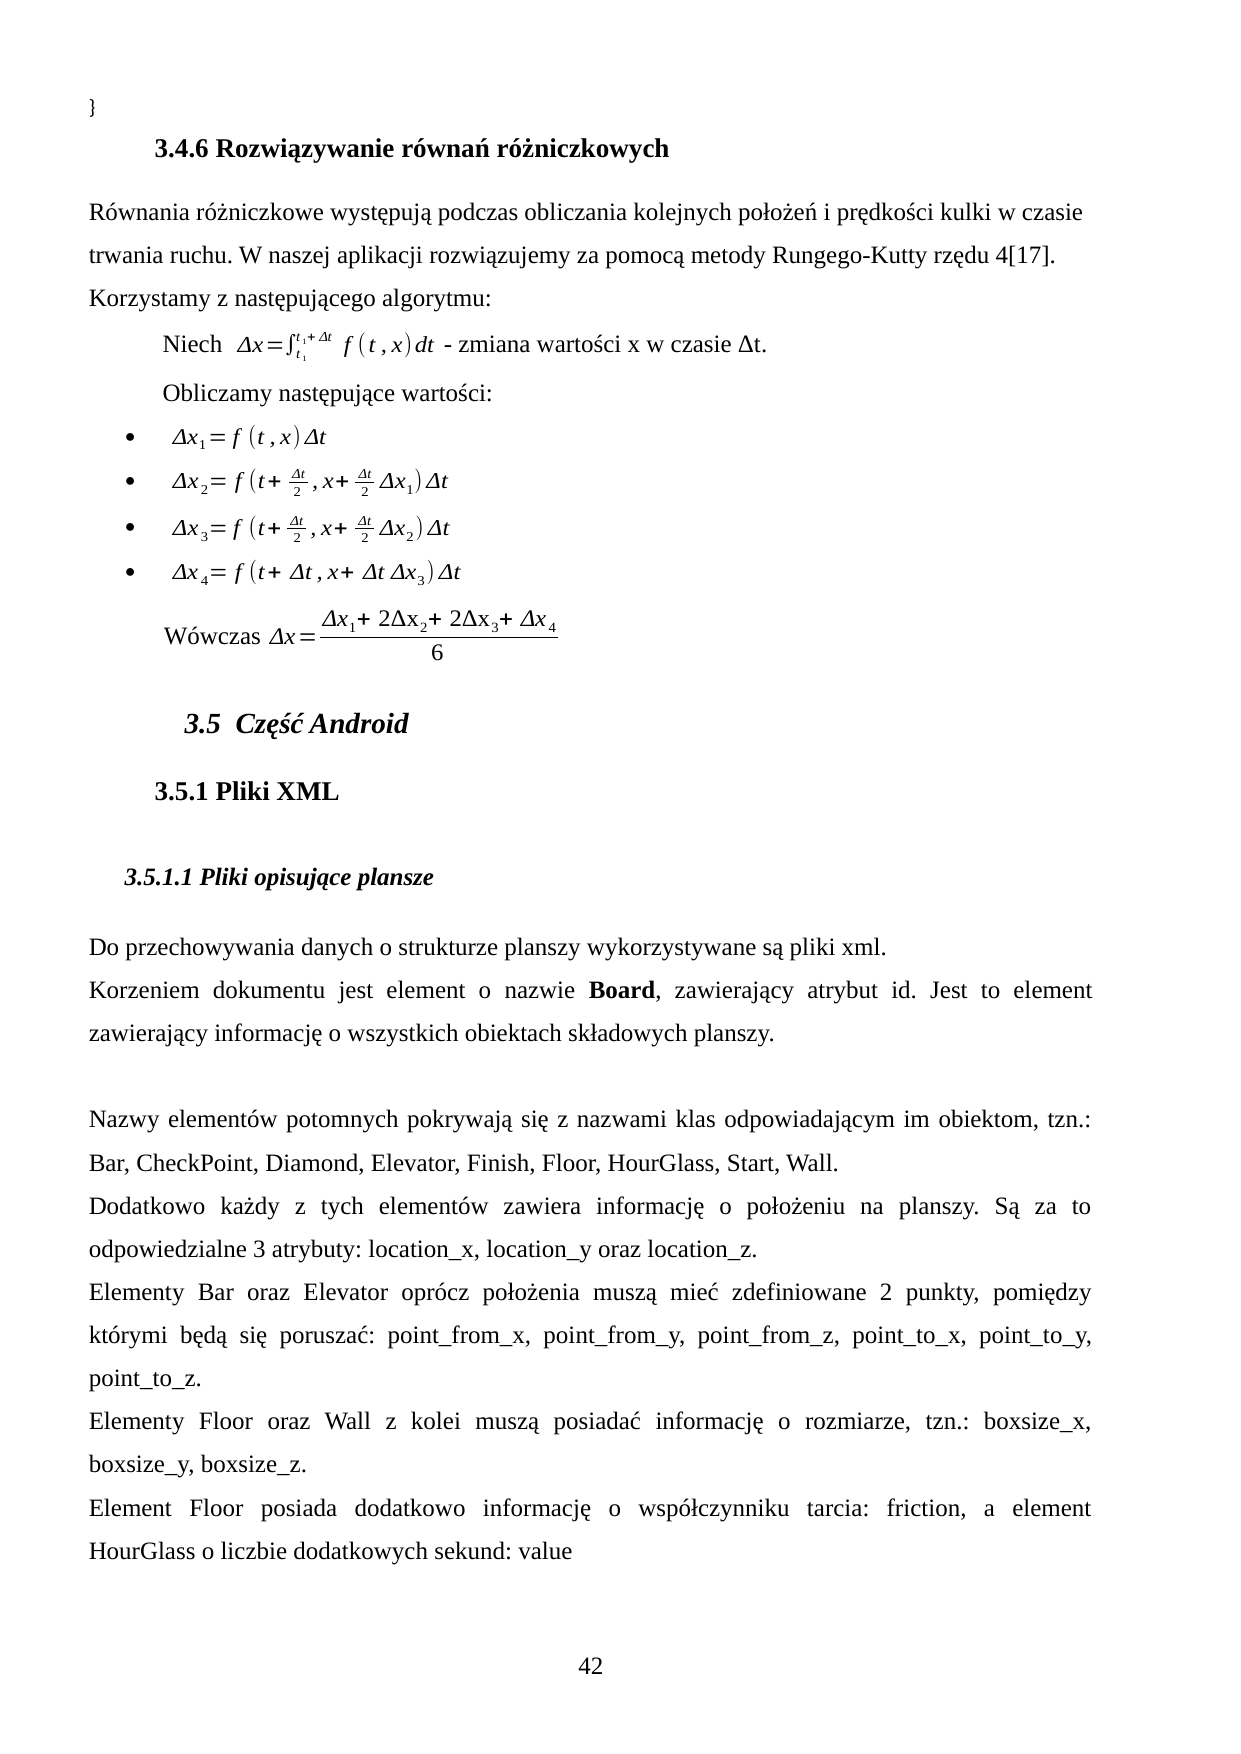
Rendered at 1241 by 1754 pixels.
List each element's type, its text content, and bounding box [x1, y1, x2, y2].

text Korzeniem dokumentu jest element o nazwie Board, zawierający atrybut id. Jest to element zawierający informację o wszystkich obiektach składowych planszy. [88, 975, 1093, 1047]
text Elementy Bar oraz Elevator oprócz położenia muszą mieć zdefiniowane 2 punkty, pomiędzy którymi będą się poruszać: point_from_x, point_from_y, point_from_z, point_to_x, point_to_y, point_to_z. [88, 1277, 1093, 1392]
subtitle Rozwiązywanie równań różniczkowych [148, 133, 1093, 164]
text Elementy Floor oraz Wall z kolei muszą posiadać informację o rozmiarze, tzn.: boxsize_x, boxsize_y, boxsize_z. [88, 1406, 1093, 1478]
subtitle Część Android [177, 706, 1093, 740]
text Równania różniczkowe występują podczas obliczania kolejnych położeń i prędkości kulki w czasie trwania ruchu. W naszej aplikacji rozwiązujemy za pomocą metody Rungego-Kutty rzędu 4[17]. Korzystamy z następującego algorytmu: [88, 197, 1093, 312]
subtitle Pliki opisujące plansze [118, 862, 1093, 891]
text Niech - zmiana wartości x w czasie Δt. Obliczamy następujące wartości: [88, 327, 1093, 407]
text Do przechowywania danych o strukturze planszy wykorzystywane są pliki xml. [88, 932, 1093, 961]
text } [88, 94, 1093, 120]
list Wówczas [126, 557, 1093, 667]
subtitle Pliki XML [148, 775, 1093, 806]
text Dodatkowo każdy z tych elementów zawiera informację o położeniu na planszy. Są za to odpowiedzialne 3 atrybuty: location_x, location_y oraz location_z. [88, 1191, 1093, 1263]
text Nazwy elementów potomnych pokrywają się z nazwami klas odpowiadającym im obiektom, tzn.: Bar, CheckPoint, Diamond, Elevator, Finish, Floor, HourGlass, Start, Wall. [88, 1104, 1093, 1176]
text Element Floor posiada dodatkowo informację o współczynniku tarcia: friction, a element HourGlass o liczbie dodatkowych sekund: value [88, 1493, 1093, 1564]
